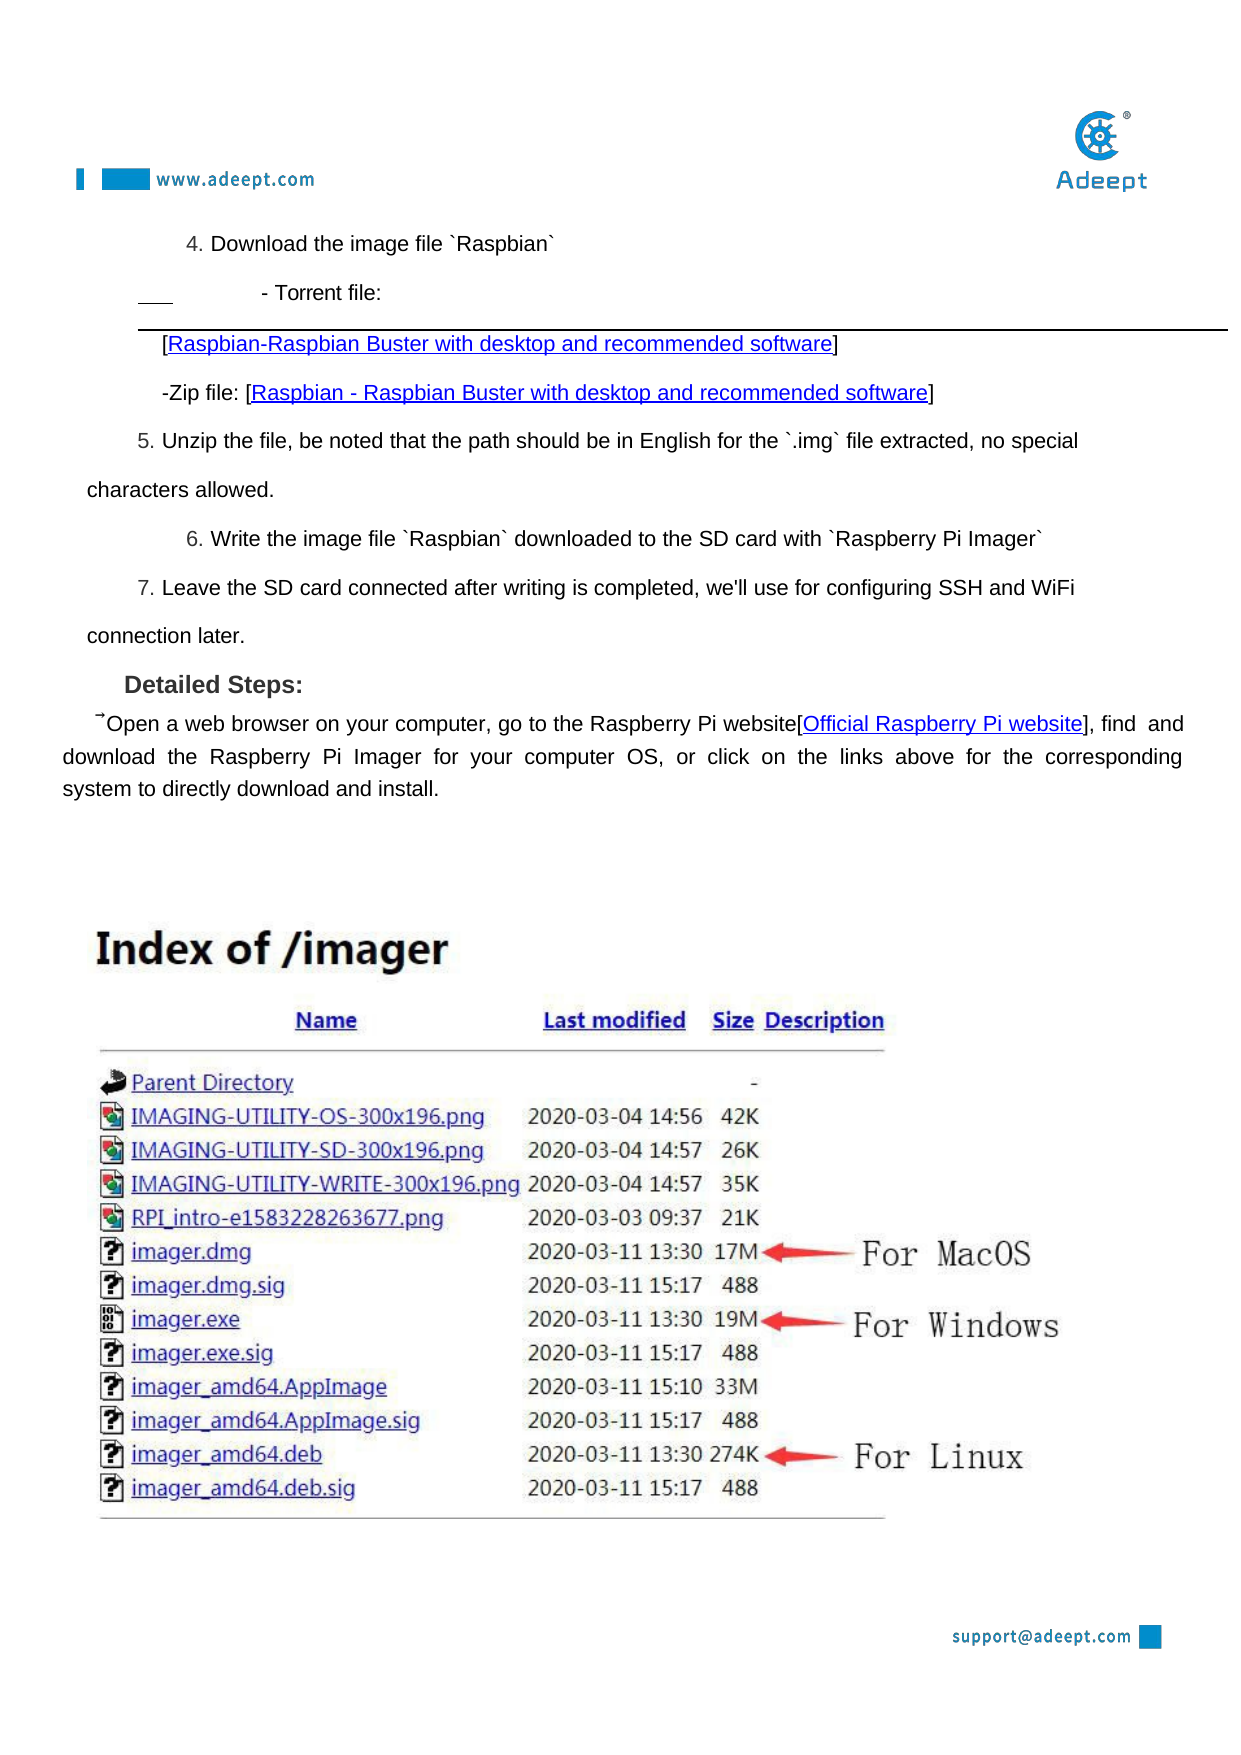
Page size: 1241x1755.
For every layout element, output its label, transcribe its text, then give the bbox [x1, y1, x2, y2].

list Unzip the file, be noted that the path should be in English for the `.img` file extracted, no special characters allowed. [62, 428, 1106, 502]
list Download the image file `Raspbian` [186, 231, 1195, 256]
list Torrent file: [261, 279, 1195, 305]
list Leave the SD card connected after writing is completed, we'll use for configuring SSH and WiFi connection later. [62, 575, 1106, 648]
subtitle Detailed Steps: [62, 671, 365, 699]
list Write the image file `Raspbian` downloaded to the SD card with `Raspberry Pi Imager` [186, 526, 1195, 551]
text ⃗Open a web browser on your computer, go to the Raspberry Pi website[Official Raspberry Pi website], find and download the Raspberry Pi Imager for your computer OS, or click on the links above for the corresponding system to directly download and install. [62, 708, 1184, 801]
text [Raspbian-Raspbian Buster with desktop and recommended software] [162, 331, 1195, 356]
text -Zip file: [Raspbian - Raspbian Buster with desktop and recommended software] [162, 379, 1195, 405]
